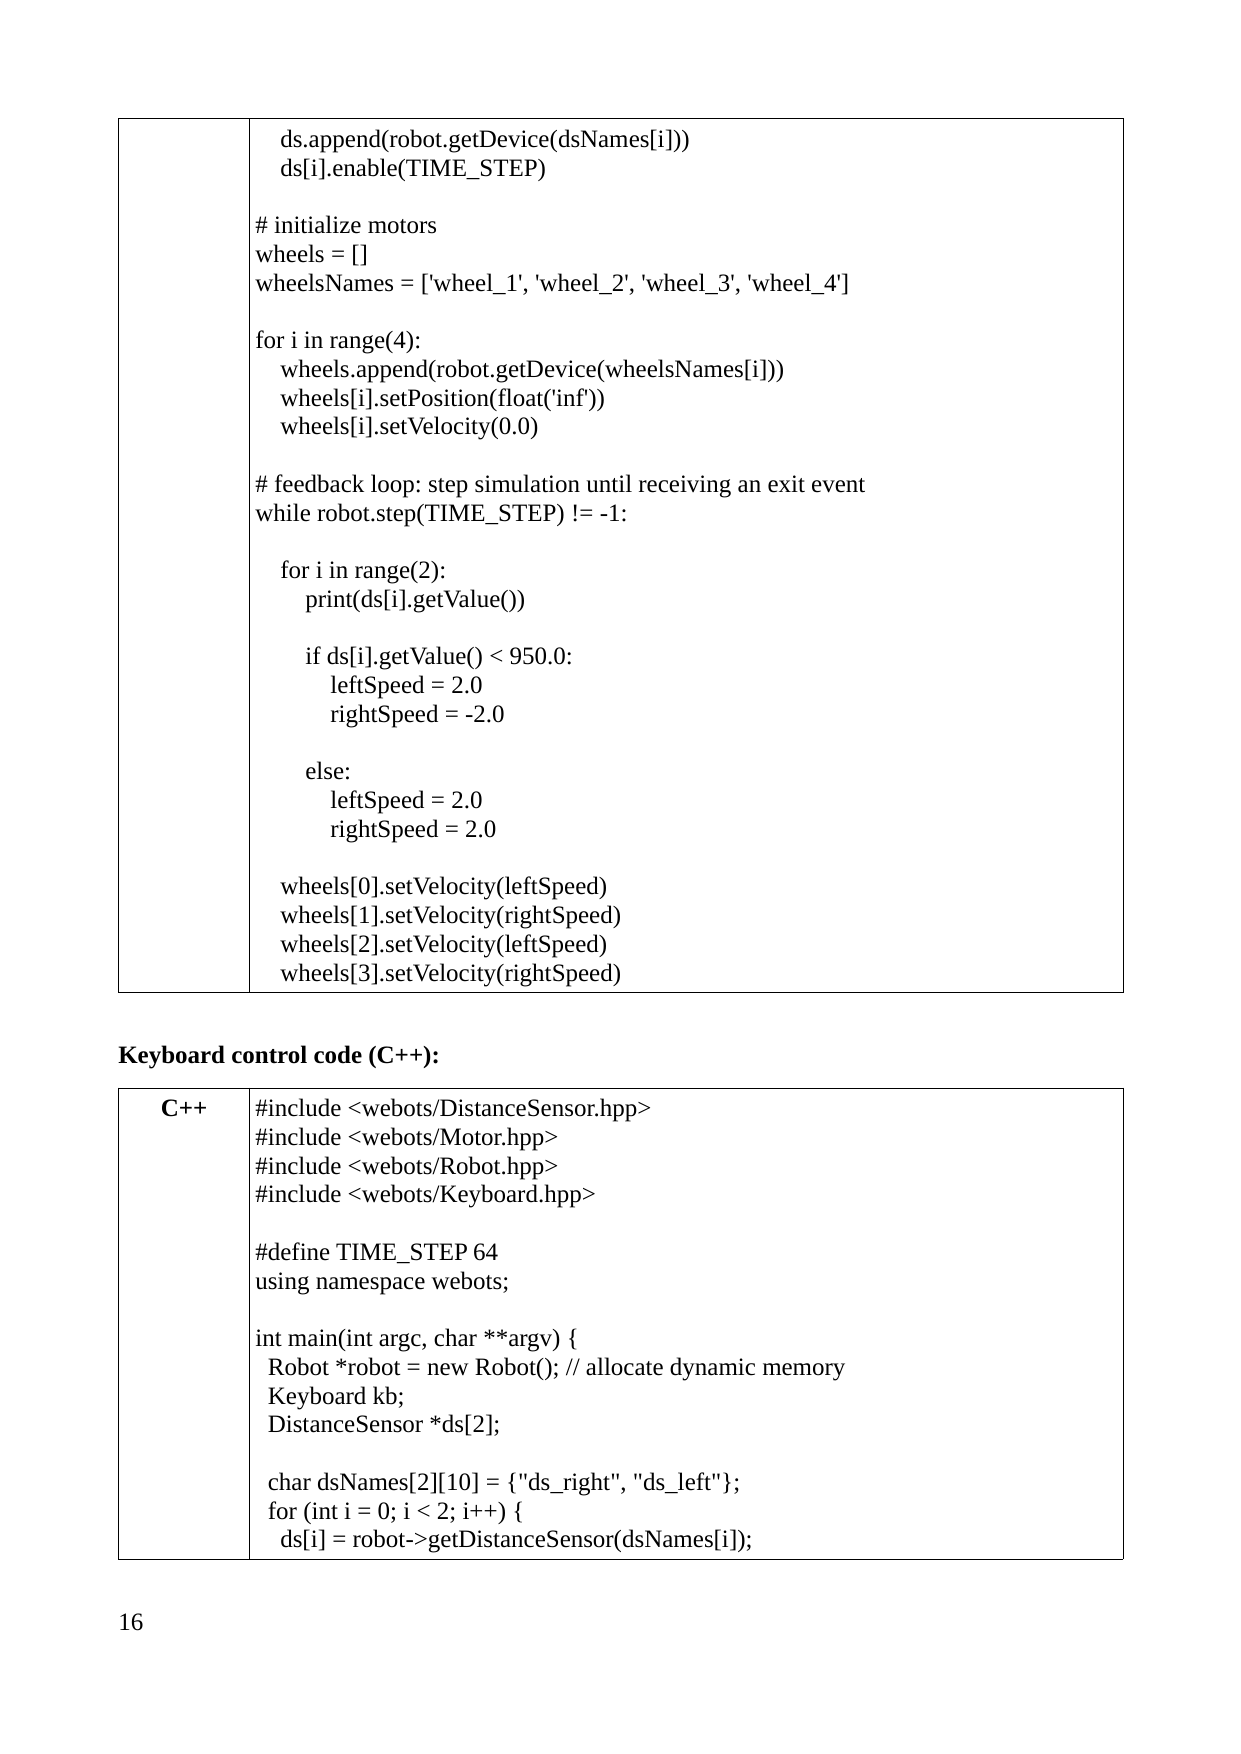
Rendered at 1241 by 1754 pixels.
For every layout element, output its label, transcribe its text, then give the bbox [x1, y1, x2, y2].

table_header C++ [119, 1089, 249, 1559]
table_cell ds.append(robot.getDevice(dsNames[i])) ds[i].enable(TIME_STEP) # initialize motors wheels = [] wheelsNames = ['wheel_1', 'wheel_2', 'wheel_3', 'wheel_4'] for i in range(4): wheels.append(robot.getDevice(wheelsNames[i])) wheels[i].setPosition(float('inf')) wheels[i].setVelocity(0.0) # feedback loop: step simulation until receiving an exit event while robot.step(TIME_STEP) != -1: for i in range(2): print(ds[i].getValue()) if ds[i].getValue() < 950.0: leftSpeed = 2.0 rightSpeed = -2.0 else: leftSpeed = 2.0 rightSpeed = 2.0 wheels[0].setVelocity(leftSpeed) wheels[1].setVelocity(rightSpeed) wheels[2].setVelocity(leftSpeed) wheels[3].setVelocity(rightSpeed) [250, 119, 1123, 992]
table_header #include <webots/DistanceSensor.hpp> #include <webots/Motor.hpp> #include <webots/Robot.hpp> #include <webots/Keyboard.hpp> #define TIME_STEP 64 using namespace webots; int main(int argc, char **argv) { Robot *robot = new Robot(); // allocate dynamic memory Keyboard kb; DistanceSensor *ds[2]; char dsNames[2][10] = {"ds_right", "ds_left"}; for (int i = 0; i < 2; i++) { ds[i] = robot->getDistanceSensor(dsNames[i]); [250, 1089, 1123, 1559]
table_cell [119, 119, 249, 992]
text Keyboard control code (C++): [118, 1040, 1122, 1069]
